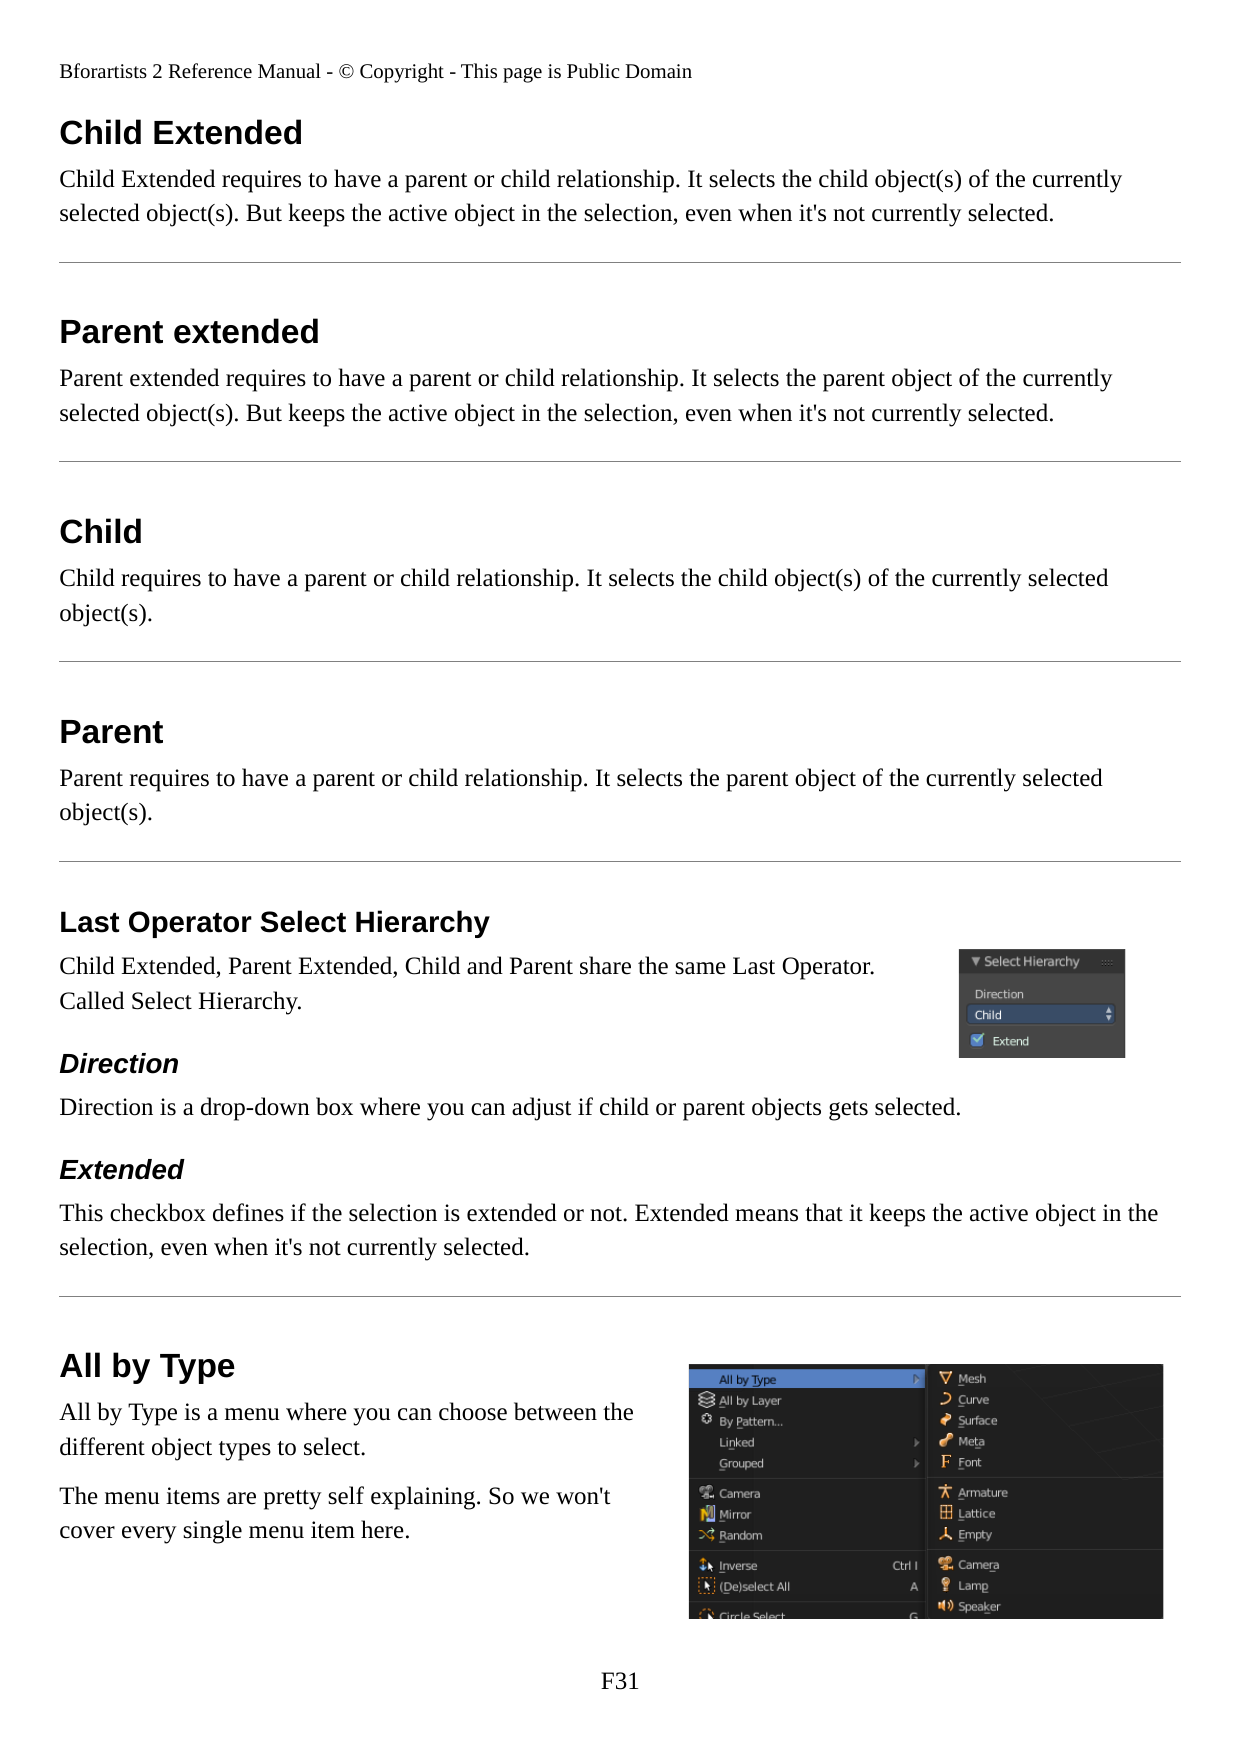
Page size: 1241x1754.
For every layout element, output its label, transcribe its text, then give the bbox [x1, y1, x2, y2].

subtitle Child [59, 512, 1181, 551]
subtitle Child Extended [59, 113, 1181, 151]
subtitle Parent extended [59, 312, 1181, 351]
text Parent requires to have a parent or child relationship. It selects the parent object of the currently selected object(s). [59, 763, 1181, 826]
text The menu items are pretty self explaining. So we won't cover every single menu item here. [59, 1481, 688, 1544]
text Child requires to have a parent or child relationship. It selects the child object(s) of the currently selected object(s). [59, 563, 1181, 626]
text Child Extended requires to have a parent or child relationship. It selects the child object(s) of the currently selected object(s). But keeps the active object in the selection, even when it's not currently selected. [59, 164, 1181, 227]
picture [958, 949, 1126, 1058]
subtitle All by Type [59, 1346, 1181, 1385]
text This checkbox defines if the selection is extended or not. Extended means that it keeps the active object in the selection, even when it's not currently selected. [59, 1198, 1181, 1261]
text All by Type is a menu where you can choose between the different object types to select. [59, 1397, 688, 1461]
text Direction is a drop-down box where you can adjust if child or parent objects gets selected. [59, 1092, 1181, 1121]
subtitle Direction [59, 1047, 1181, 1079]
text Parent extended requires to have a parent or child relationship. It selects the parent object of the currently selected object(s). But keeps the active object in the selection, even when it's not currently selected. [59, 363, 1181, 427]
text [1126, 951, 1181, 1014]
text Child Extended, Parent Extended, Child and Parent share the same Last Operator. Called Select Hierarchy. [59, 951, 958, 1014]
picture [688, 1364, 1164, 1619]
subtitle Extended [59, 1153, 1181, 1185]
subtitle Parent [59, 712, 1181, 750]
subtitle Last Operator Select Hierarchy [59, 905, 1181, 939]
